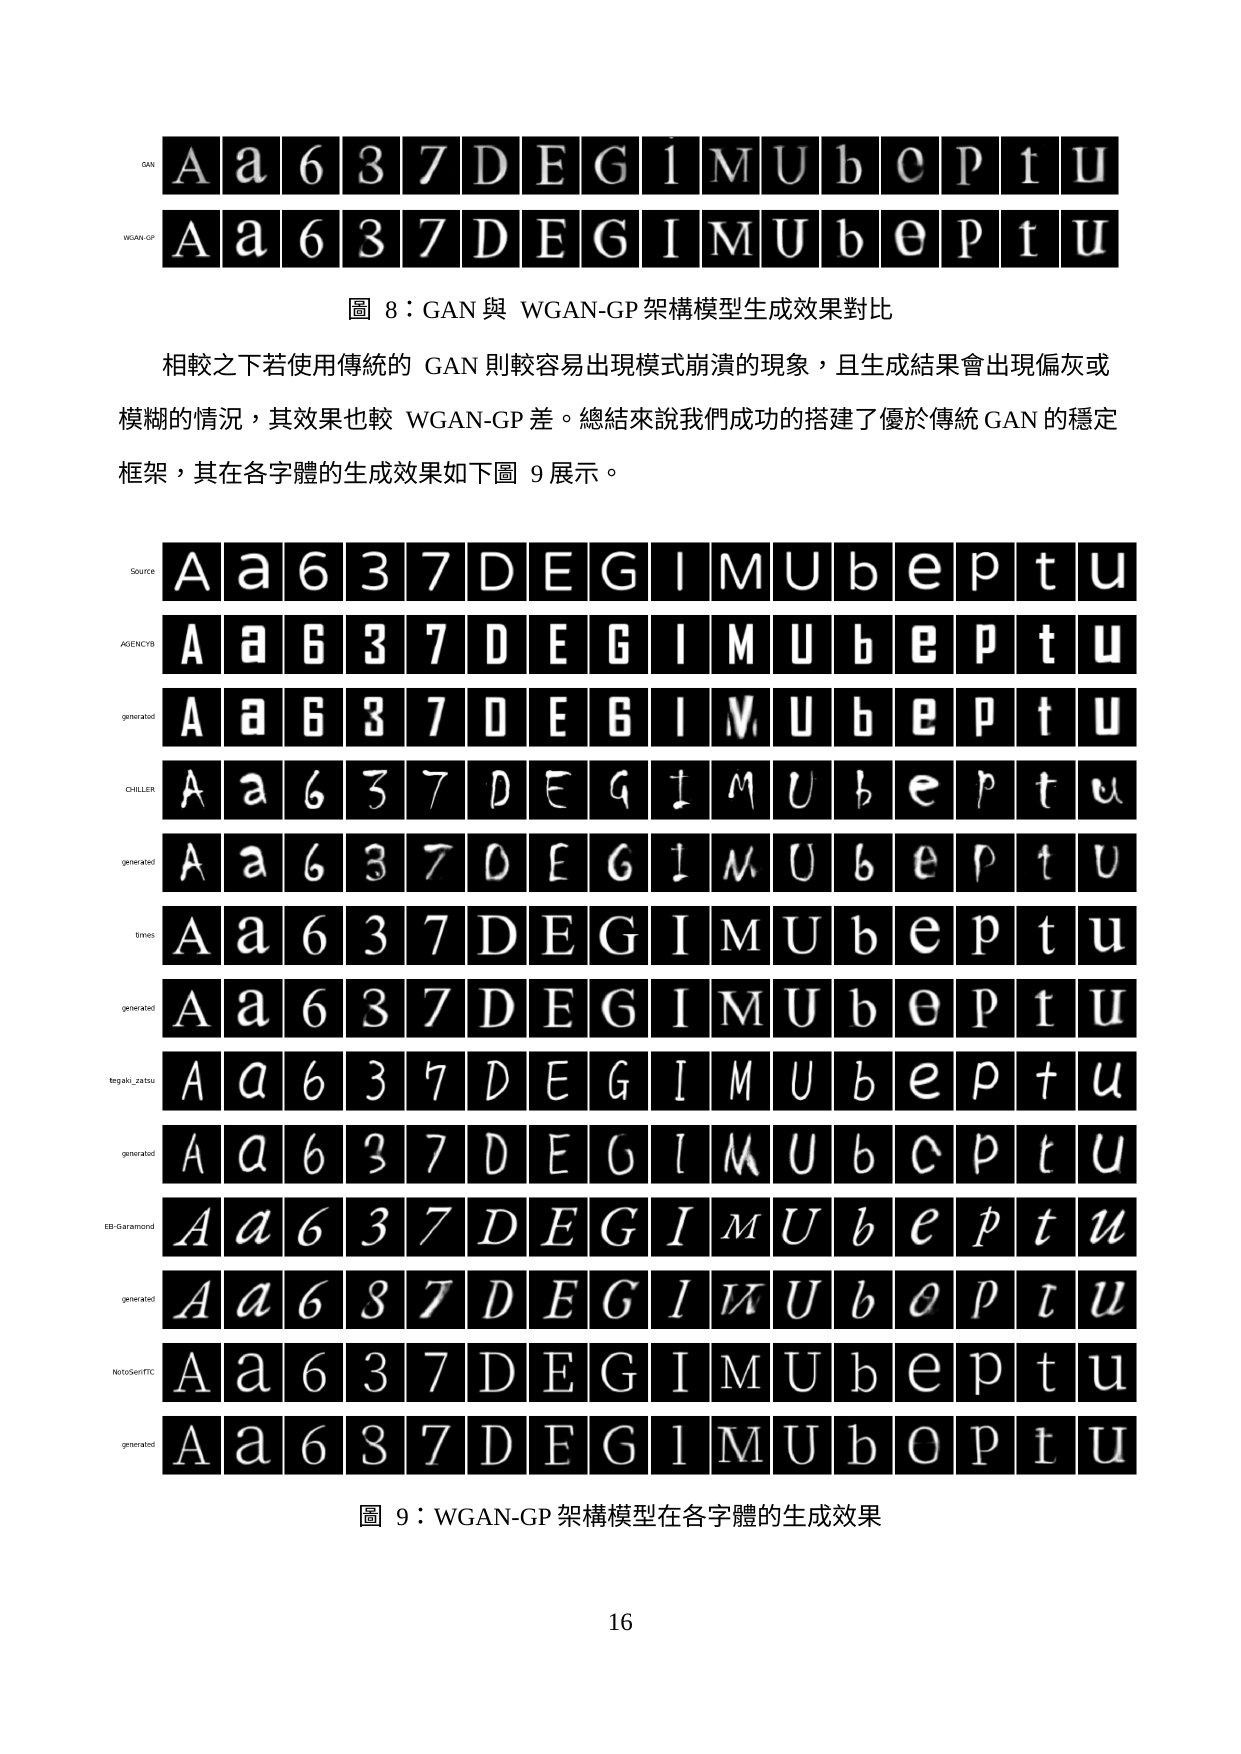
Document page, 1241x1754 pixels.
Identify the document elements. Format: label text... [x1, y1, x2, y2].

picture [99, 537, 1141, 1479]
text 圖 9：WGAN-GP 架構模型在各字體的生成效果 [124, 1479, 1116, 1533]
text 圖 8：GAN 與 WGAN-GP架構模型生成效果對比 [118, 272, 1122, 326]
picture [118, 131, 1123, 272]
text 相較之下若使用傳統的 GAN 則較容易出現模式崩潰的現象，且生成結果會出現偏灰或模糊的情況，其效果也較 WGAN-GP 差。總結來說我們成功的搭建了優於傳統GAN的穩定框架，其在各字體的生成效果如下圖 9 展示。 [105, 118, 1135, 490]
